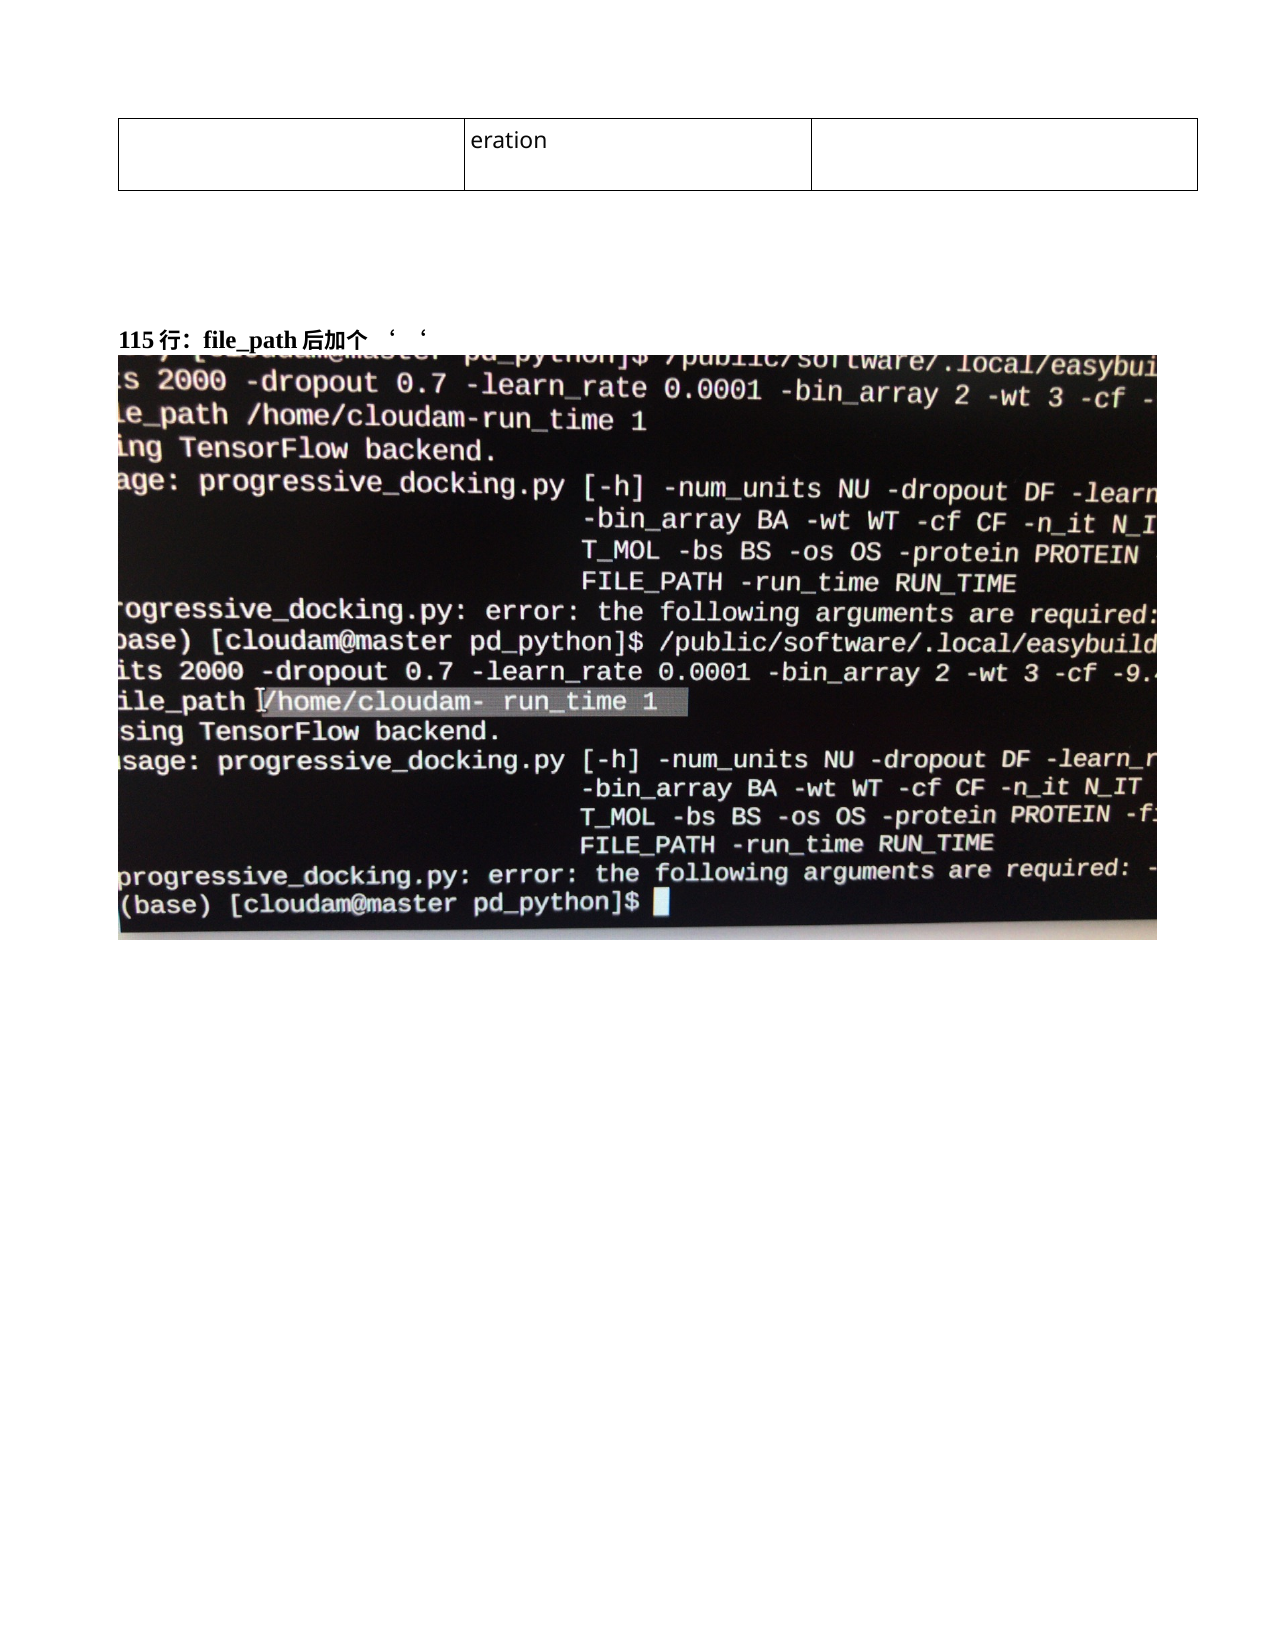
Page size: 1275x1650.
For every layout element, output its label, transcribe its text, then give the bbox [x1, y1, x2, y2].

table_cell [812, 119, 1197, 190]
table_cell [119, 119, 464, 190]
text 115行：file_path后加个 ‘ ‘ [118, 323, 1157, 355]
picture [115, 355, 1157, 940]
table_cell eration [465, 119, 811, 190]
